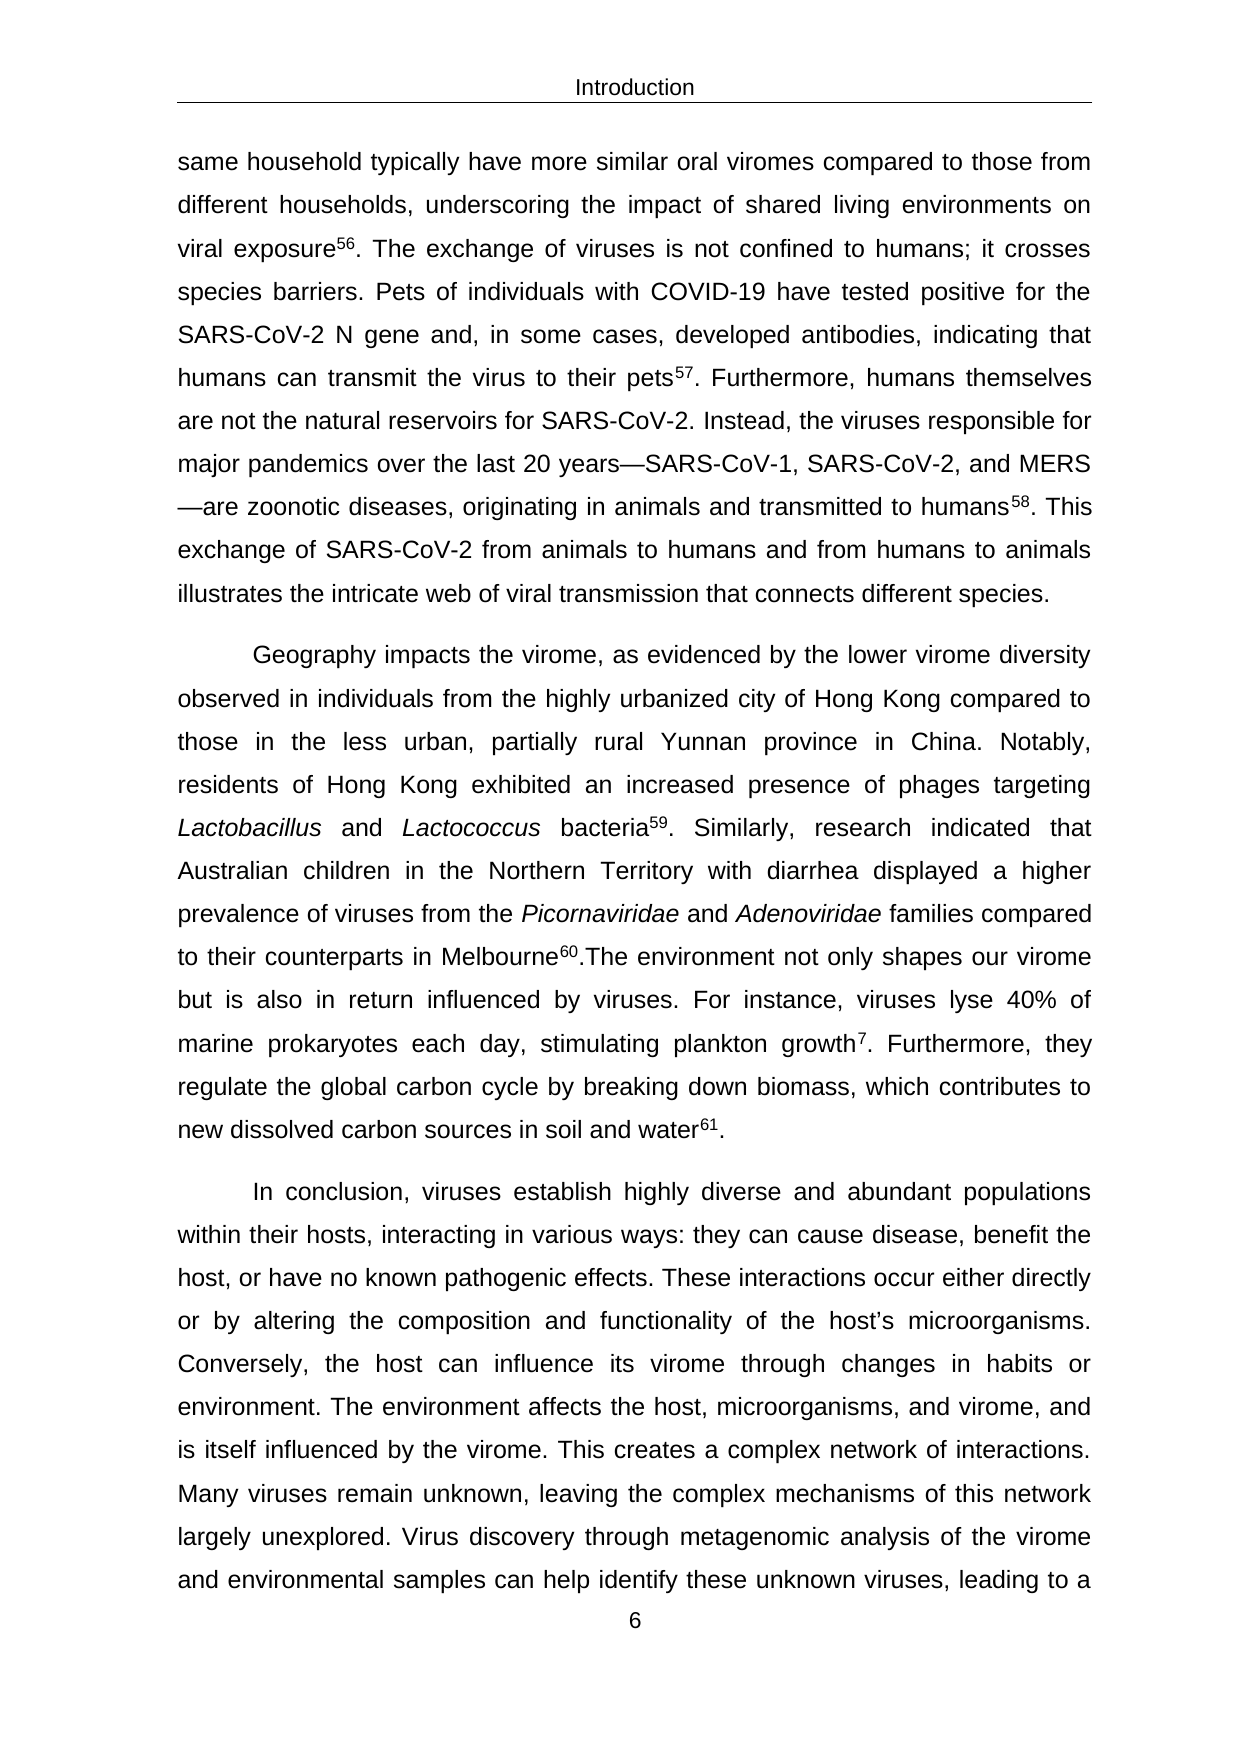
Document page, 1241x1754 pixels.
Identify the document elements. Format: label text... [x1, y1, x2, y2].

text Geography impacts the virome, as evidenced by the lower virome diversity observed in individuals from the highly urbanized city of Hong Kong compared to those in the less urban, partially rural Yunnan province in China. Notably, residents of Hong Kong exhibited an increased presence of phages targeting Lactobacillus and Lactococcus bacteria59. Similarly, research indicated that Australian children in the Northern Territory with diarrhea displayed a higher prevalence of viruses from the Picornaviridae and Adenoviridae families compared to their counterparts in Melbourne60.The environment not only shapes our virome but is also in return influenced by viruses. For instance, viruses lyse 40% of marine prokaryotes each day, stimulating plankton growth7. Furthermore, they regulate the global carbon cycle by breaking down biomass, which contributes to new dissolved carbon sources in soil and water61. [177, 641, 1092, 1144]
text In conclusion, viruses establish highly diverse and abundant populations within their hosts, interacting in various ways: they can cause disease, benefit the host, or have no known pathogenic effects. These interactions occur either directly or by altering the composition and functionality of the host’s microorganisms. Conversely, the host can influence its virome through changes in habits or environment. The environment affects the host, microorganisms, and virome, and is itself influenced by the virome. This creates a complex network of interactions. Many viruses remain unknown, leaving the complex mechanisms of this network largely unexplored. Virus discovery through metagenomic analysis of the virome and environmental samples can help identify these unknown viruses, leading to a [177, 1177, 1092, 1594]
text same household typically have more similar oral viromes compared to those from different households, underscoring the impact of shared living environments on viral exposure56. The exchange of viruses is not confined to humans; it crosses species barriers. Pets of individuals with COVID-19 have tested positive for the SARS-CoV-2 N gene and, in some cases, developed antibodies, indicating that humans can transmit the virus to their pets57. Furthermore, humans themselves are not the natural reservoirs for SARS-CoV-2. Instead, the viruses responsible for major pandemics over the last 20 years—SARS-CoV-1, SARS-CoV-2, and MERS—are zoonotic diseases, originating in animals and transmitted to humans58. This exchange of SARS-CoV-2 from animals to humans and from humans to animals illustrates the intricate web of viral transmission that connects different species. [177, 147, 1092, 607]
